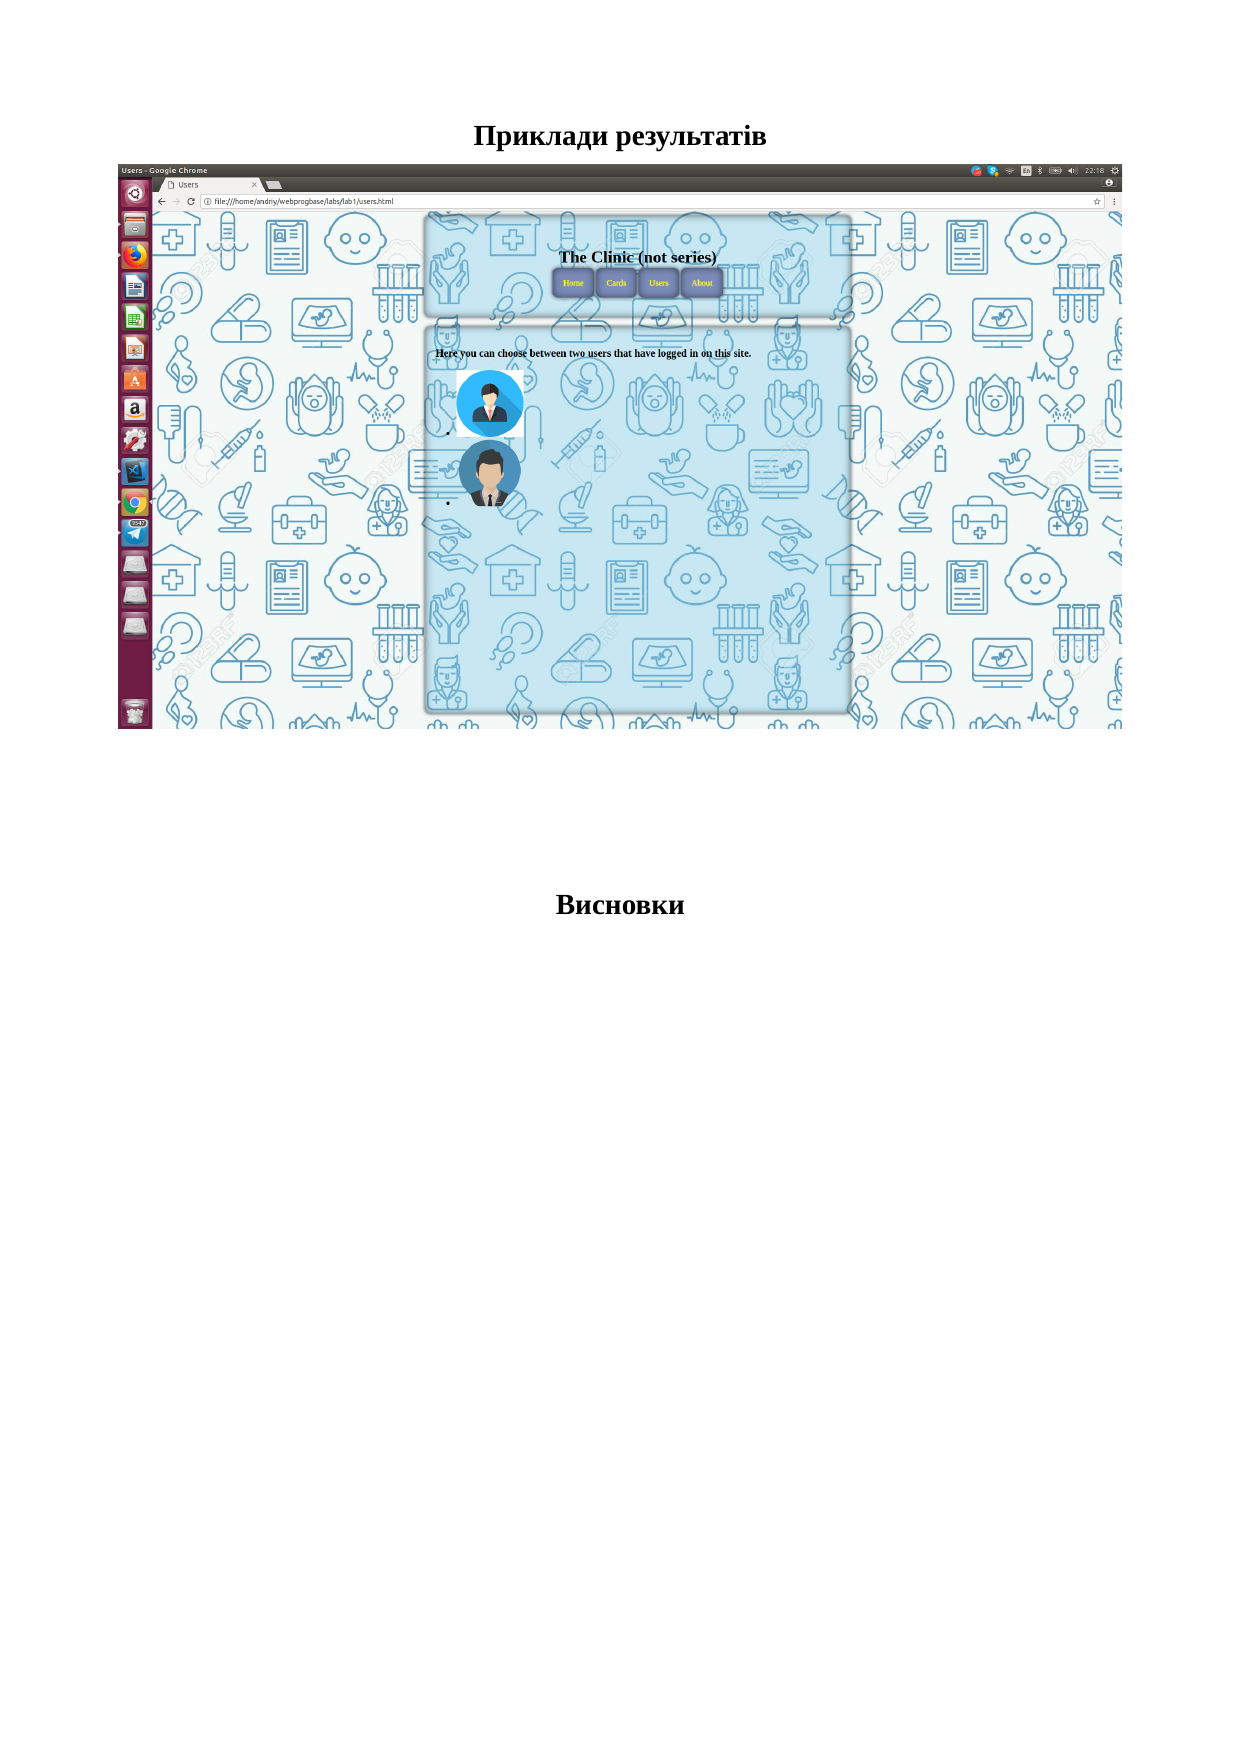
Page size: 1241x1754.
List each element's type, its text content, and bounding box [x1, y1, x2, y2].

picture [118, 164, 1123, 729]
text Приклади результатів [118, 118, 1122, 152]
text Висновки [118, 887, 1122, 921]
